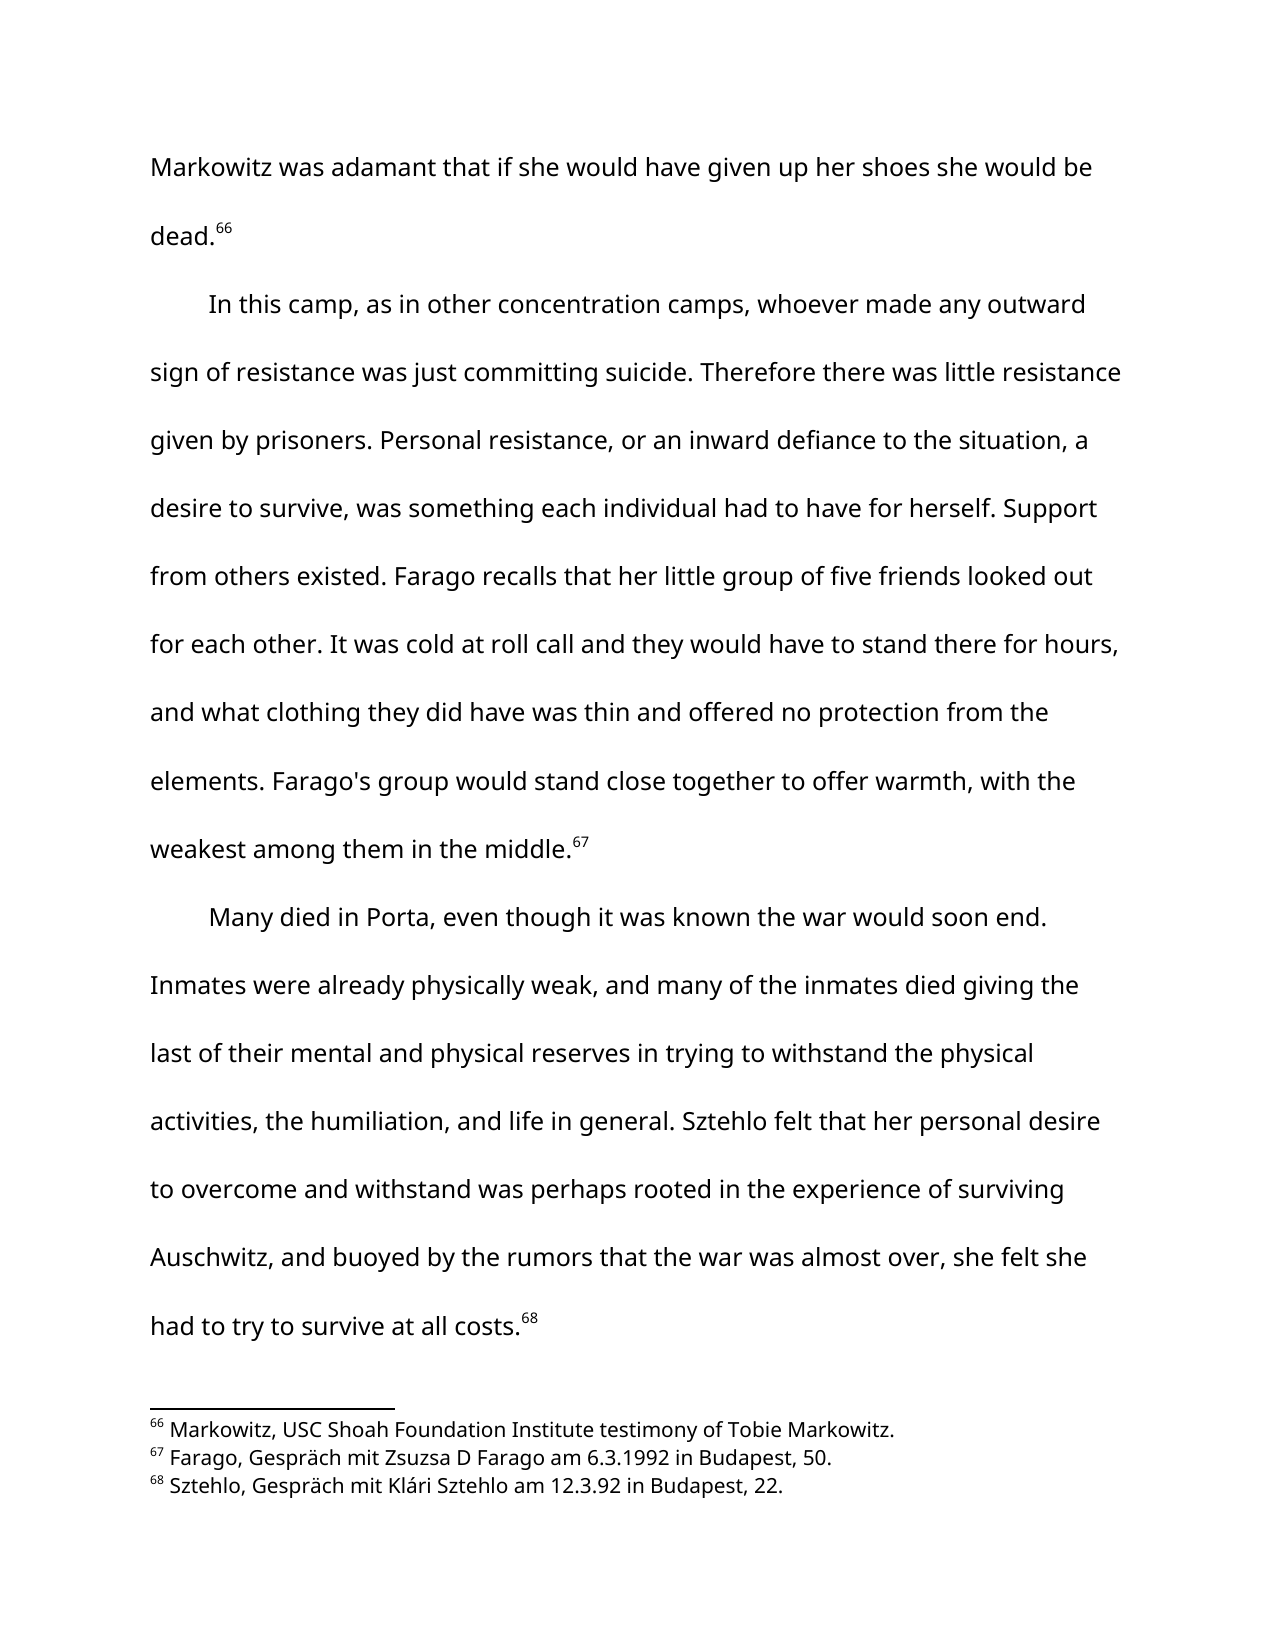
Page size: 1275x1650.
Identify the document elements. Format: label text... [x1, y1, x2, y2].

text Many died in Porta, even though it was known the war would soon end. Inmates were already physically weak, and many of the inmates died giving the last of their mental and physical reserves in trying to withstand the physical activities, the humiliation, and life in general. Sztehlo felt that her personal desire to overcome and withstand was perhaps rooted in the experience of surviving Auschwitz, and buoyed by the rumors that the war was almost over, she felt she had to try to survive at all costs. [150, 899, 1125, 1342]
text Farago, Gespräch mit Zsuzsa D Farago am 6.3.1992 in Budapest, 50. [150, 1443, 1125, 1472]
text Markowitz was adamant that if she would have given up her shoes she would be dead. [150, 150, 1125, 252]
text Sztehlo, Gespräch mit Klári Sztehlo am 12.3.92 in Budapest, 22. [150, 1472, 1125, 1500]
text In this camp, as in other concentration camps, whoever made any outward sign of resistance was just committing suicide. Therefore there was little resistance given by prisoners. Personal resistance, or an inward defiance to the situation, a desire to survive, was something each individual had to have for herself. Support from others existed. Farago recalls that her little group of five friends looked out for each other. It was cold at roll call and they would have to stand there for hours, and what clothing they did have was thin and offered no protection from the elements. Farago's group would stand close together to offer warmth, with the weakest among them in the middle. [150, 286, 1125, 865]
text Markowitz, USC Shoah Foundation Institute testimony of Tobie Markowitz. [150, 1415, 1125, 1443]
